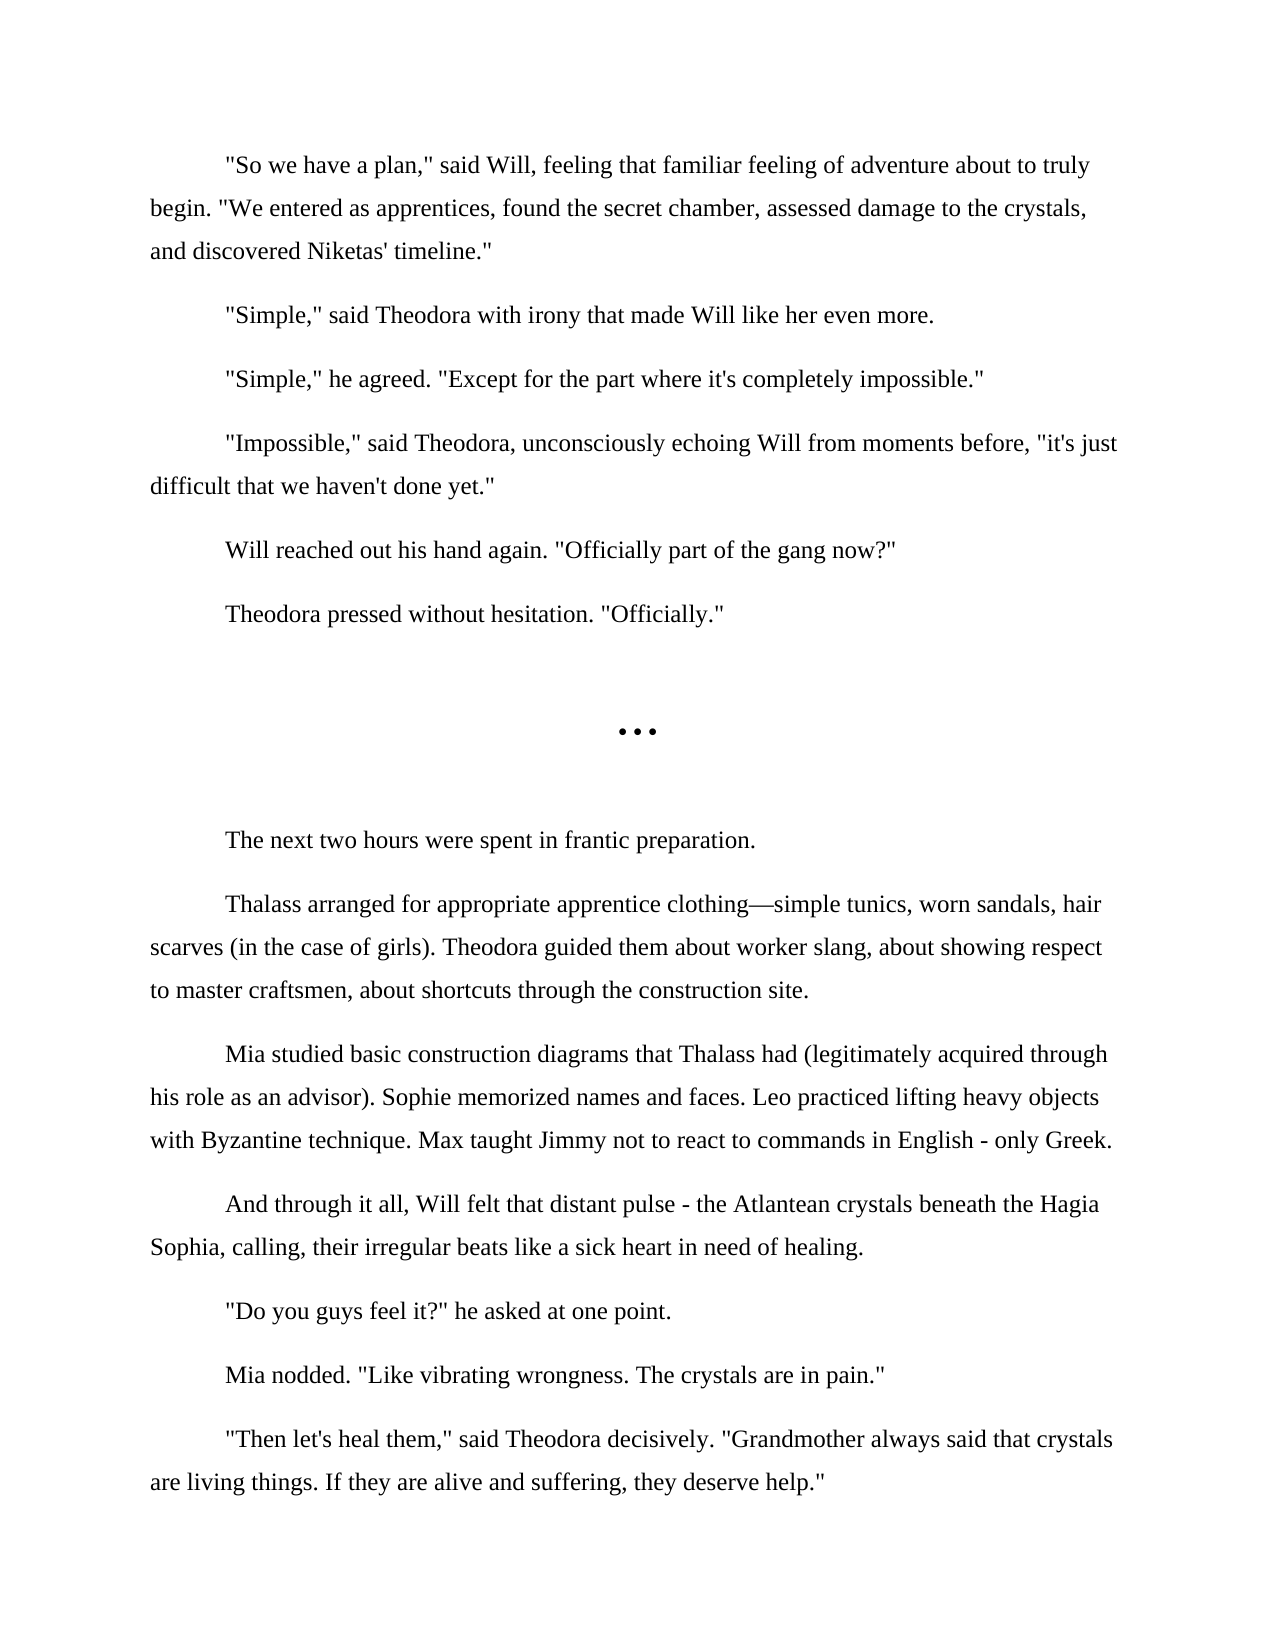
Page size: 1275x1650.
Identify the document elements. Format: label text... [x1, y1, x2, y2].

text Thalass arranged for appropriate apprentice clothing—simple tunics, worn sandals, hair scarves (in the case of girls). Theodora guided them about worker slang, about showing respect to master craftsmen, about shortcuts through the construction site. [150, 889, 1125, 1004]
text And through it all, Will felt that distant pulse - the Atlantean crystals beneath the Hagia Sophia, calling, their irregular beats like a sick heart in need of healing. [150, 1189, 1125, 1261]
text The next two hours were spent in frantic preparation. [150, 825, 1125, 853]
text "So we have a plan," said Will, feeling that familiar feeling of adventure about to truly begin. "We entered as apprentices, found the secret chamber, assessed damage to the crystals, and discovered Niketas' timeline." [150, 150, 1125, 265]
text Mia studied basic construction diagrams that Thalass had (legitimately acquired through his role as an advisor). Sophie memorized names and faces. Leo practiced lifting heavy objects with Byzantine technique. Max taught Jimmy not to react to commands in English - only Greek. [150, 1039, 1125, 1154]
text Theodora pressed without hesitation. "Officially." [150, 599, 1125, 628]
text "Simple," said Theodora with irony that made Will like her even more. [150, 300, 1125, 329]
text Mia nodded. "Like vibrating wrongness. The crystals are in pain." [150, 1360, 1125, 1389]
text "Then let's heal them," said Theodora decisively. "Grandmother always said that crystals are living things. If they are alive and suffering, they deserve help." [150, 1424, 1125, 1496]
text "Simple," he agreed. "Except for the part where it's completely impossible." [150, 364, 1125, 393]
text Will reached out his hand again. "Officially part of the gang now?" [150, 535, 1125, 564]
text "Do you guys feel it?" he asked at one point. [150, 1296, 1125, 1325]
text • • • [150, 717, 1125, 746]
text "Impossible," said Theodora, unconsciously echoing Will from moments before, "it's just difficult that we haven't done yet." [150, 428, 1125, 500]
